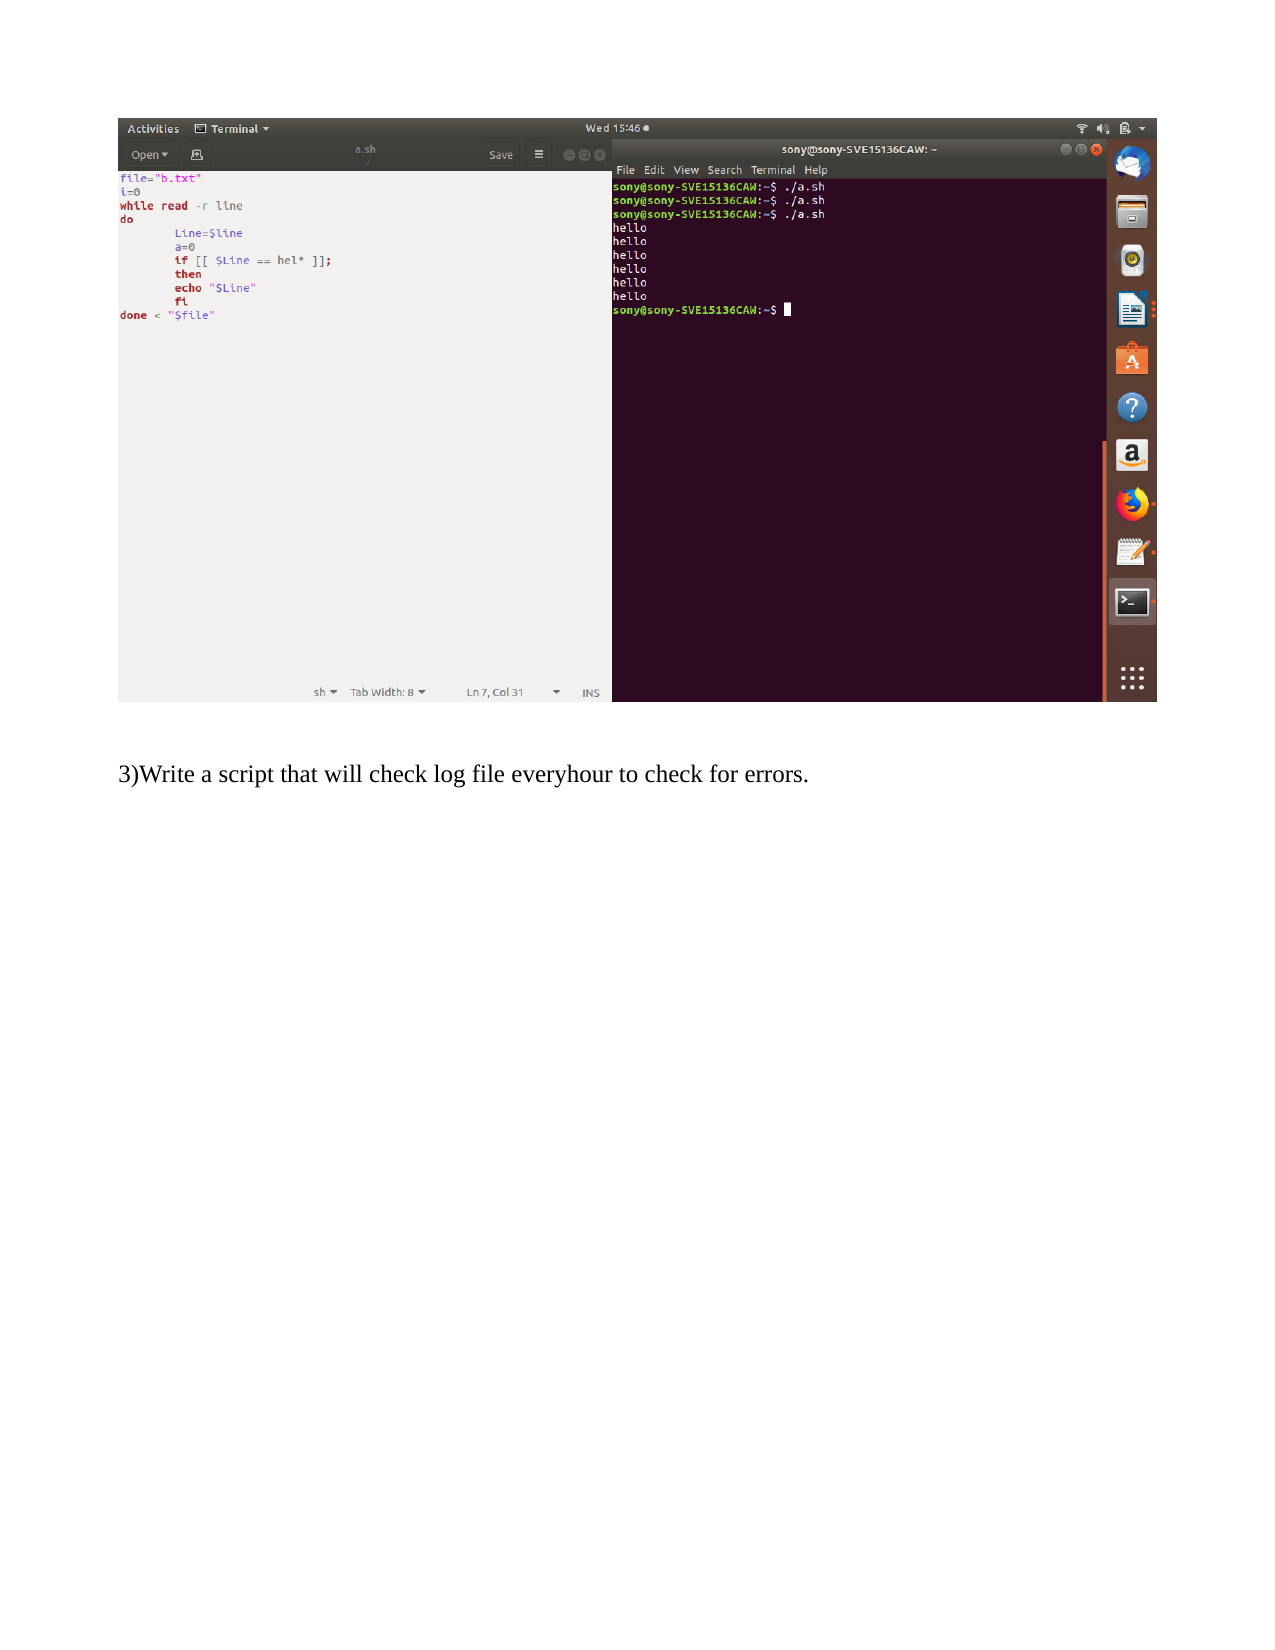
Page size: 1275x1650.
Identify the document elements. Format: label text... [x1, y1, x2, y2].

picture [118, 118, 1157, 702]
text 3)Write a script that will check log file everyhour to check for errors. [118, 759, 1157, 788]
